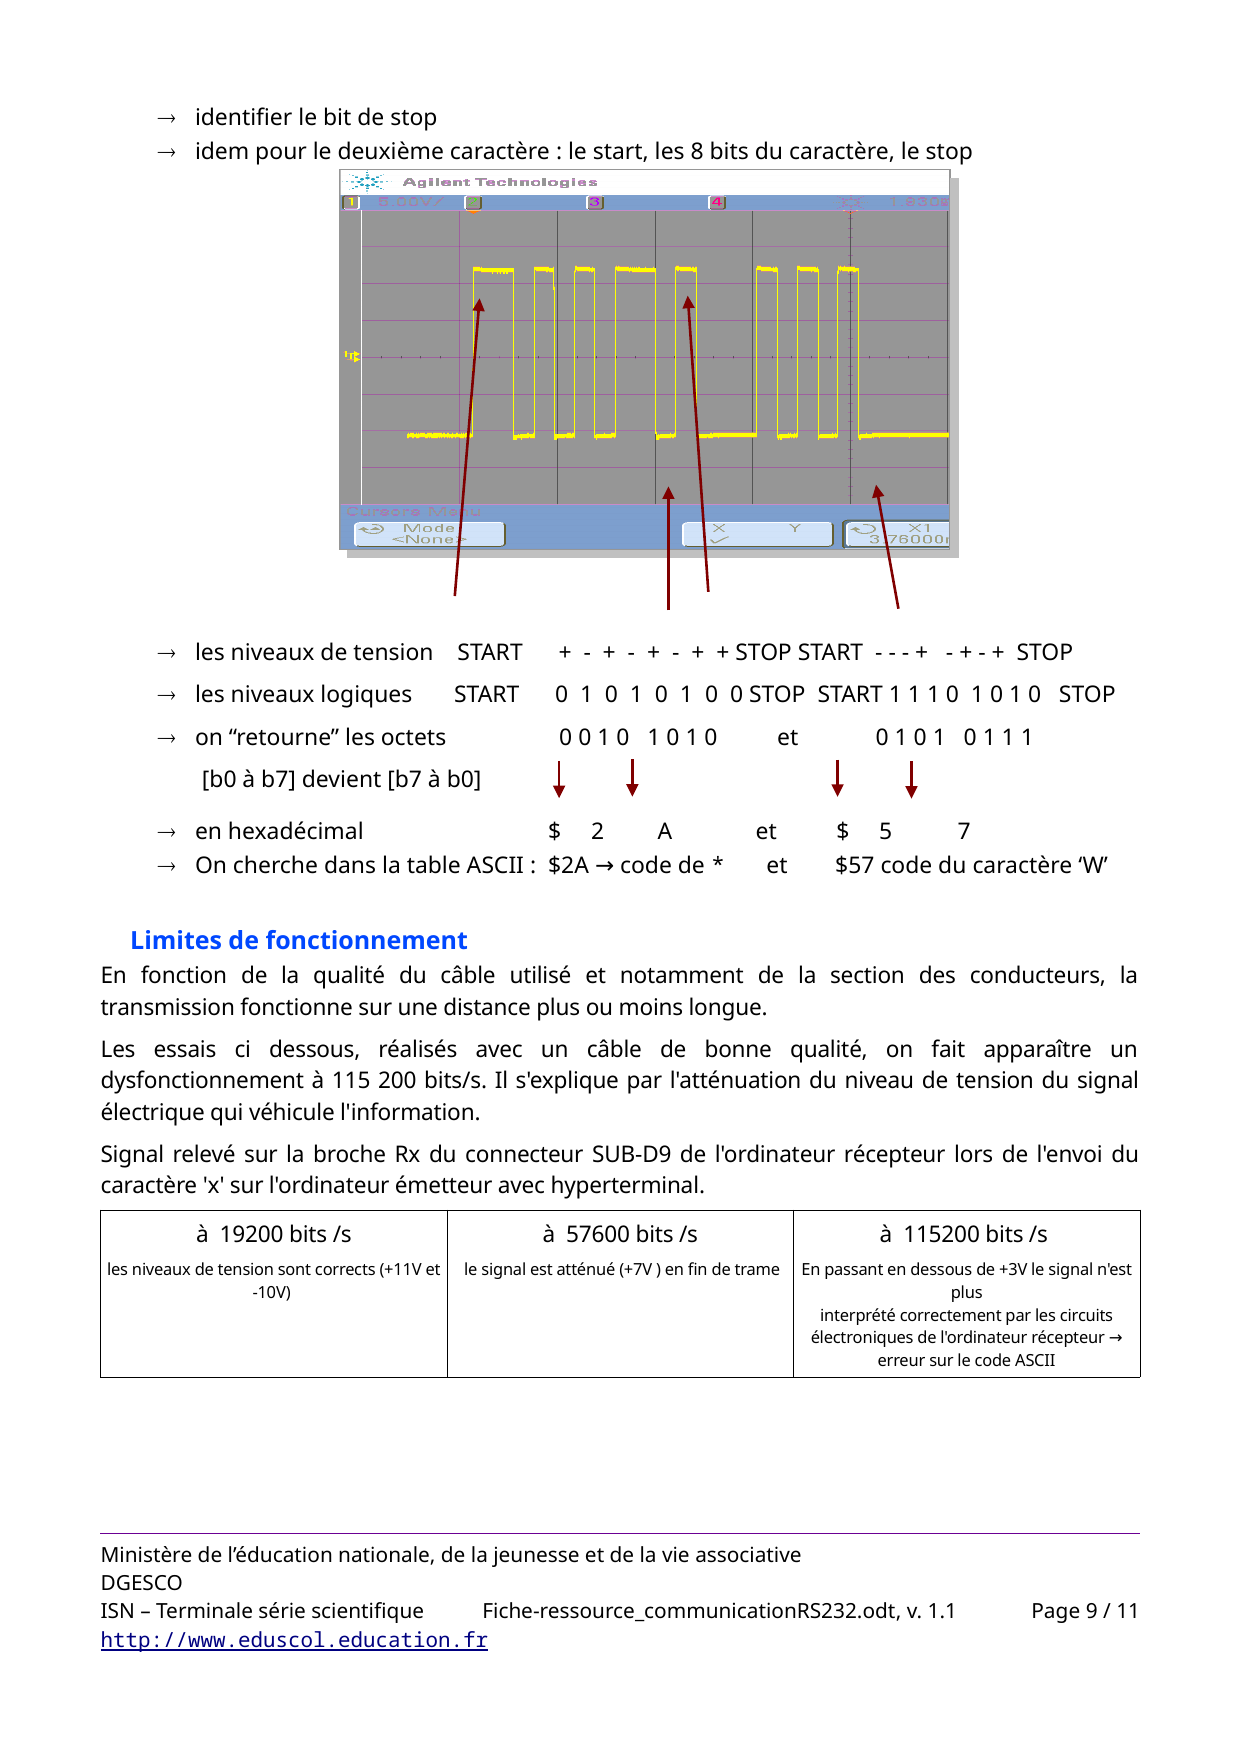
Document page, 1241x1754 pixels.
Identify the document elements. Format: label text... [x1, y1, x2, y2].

list les niveaux logiques START 0 1 0 1 0 1 0 0 STOP START 1 1 1 0 1 0 1 0 STOP [157, 678, 1140, 709]
list en hexadécimal $ 2 A et $ 5 7 [157, 815, 1140, 846]
picture [340, 170, 949, 549]
text Les essais ci dessous, réalisés avec un câble de bonne qualité, on fait apparaître un dysfonctionnement à 115 200 bits/s. Il s'explique par l'atténuation du niveau de tension du signal électrique qui véhicule l'information. [100, 1033, 1140, 1127]
text [634, 763, 836, 794]
text [560, 763, 631, 794]
list les niveaux de tension START + - + - + - + + STOP START - - - + - + - + STOP [157, 636, 1140, 667]
text En fonction de la qualité du câble utilisé et notamment de la section des conducteurs, la transmission fonctionne sur une distance plus ou moins longue. [100, 959, 1140, 1022]
list identifier le bit de stop [157, 100, 1140, 132]
text [b0 à b7] devient [b7 à b0] [100, 763, 558, 794]
list idem pour le deuxième caractère : le start, les 8 bits du caractère, le stop [157, 134, 1140, 166]
text [839, 763, 910, 794]
text [913, 763, 1140, 794]
table_header à 57600 bits /s le signal est atténué (+7V ) en fin de trame [448, 1211, 793, 1377]
list On cherche dans la table ASCII : $2A → code de * et $57 code du caractère ‘W’ [157, 849, 1140, 880]
text Signal relevé sur la broche Rx du connecteur SUB-D9 de l'ordinateur récepteur lors de l'envoi du caractère 'x' sur l'ordinateur émetteur avec hyperterminal. [100, 1138, 1140, 1201]
text Limites de fonctionnement [130, 923, 1140, 957]
table_header à 19200 bits /s les niveaux de tension sont corrects (+11V et -10V) [101, 1211, 447, 1377]
list on “retourne” les octets 0 0 1 0 1 0 1 0 et 0 1 0 1 0 1 1 1 [157, 721, 1140, 752]
table_header à 115200 bits /s En passant en dessous de +3V le signal n'est plus interprété correctement par les circuits électro­niques de l'ordinateur récepteur → erreur sur le code ASCII [794, 1211, 1140, 1377]
